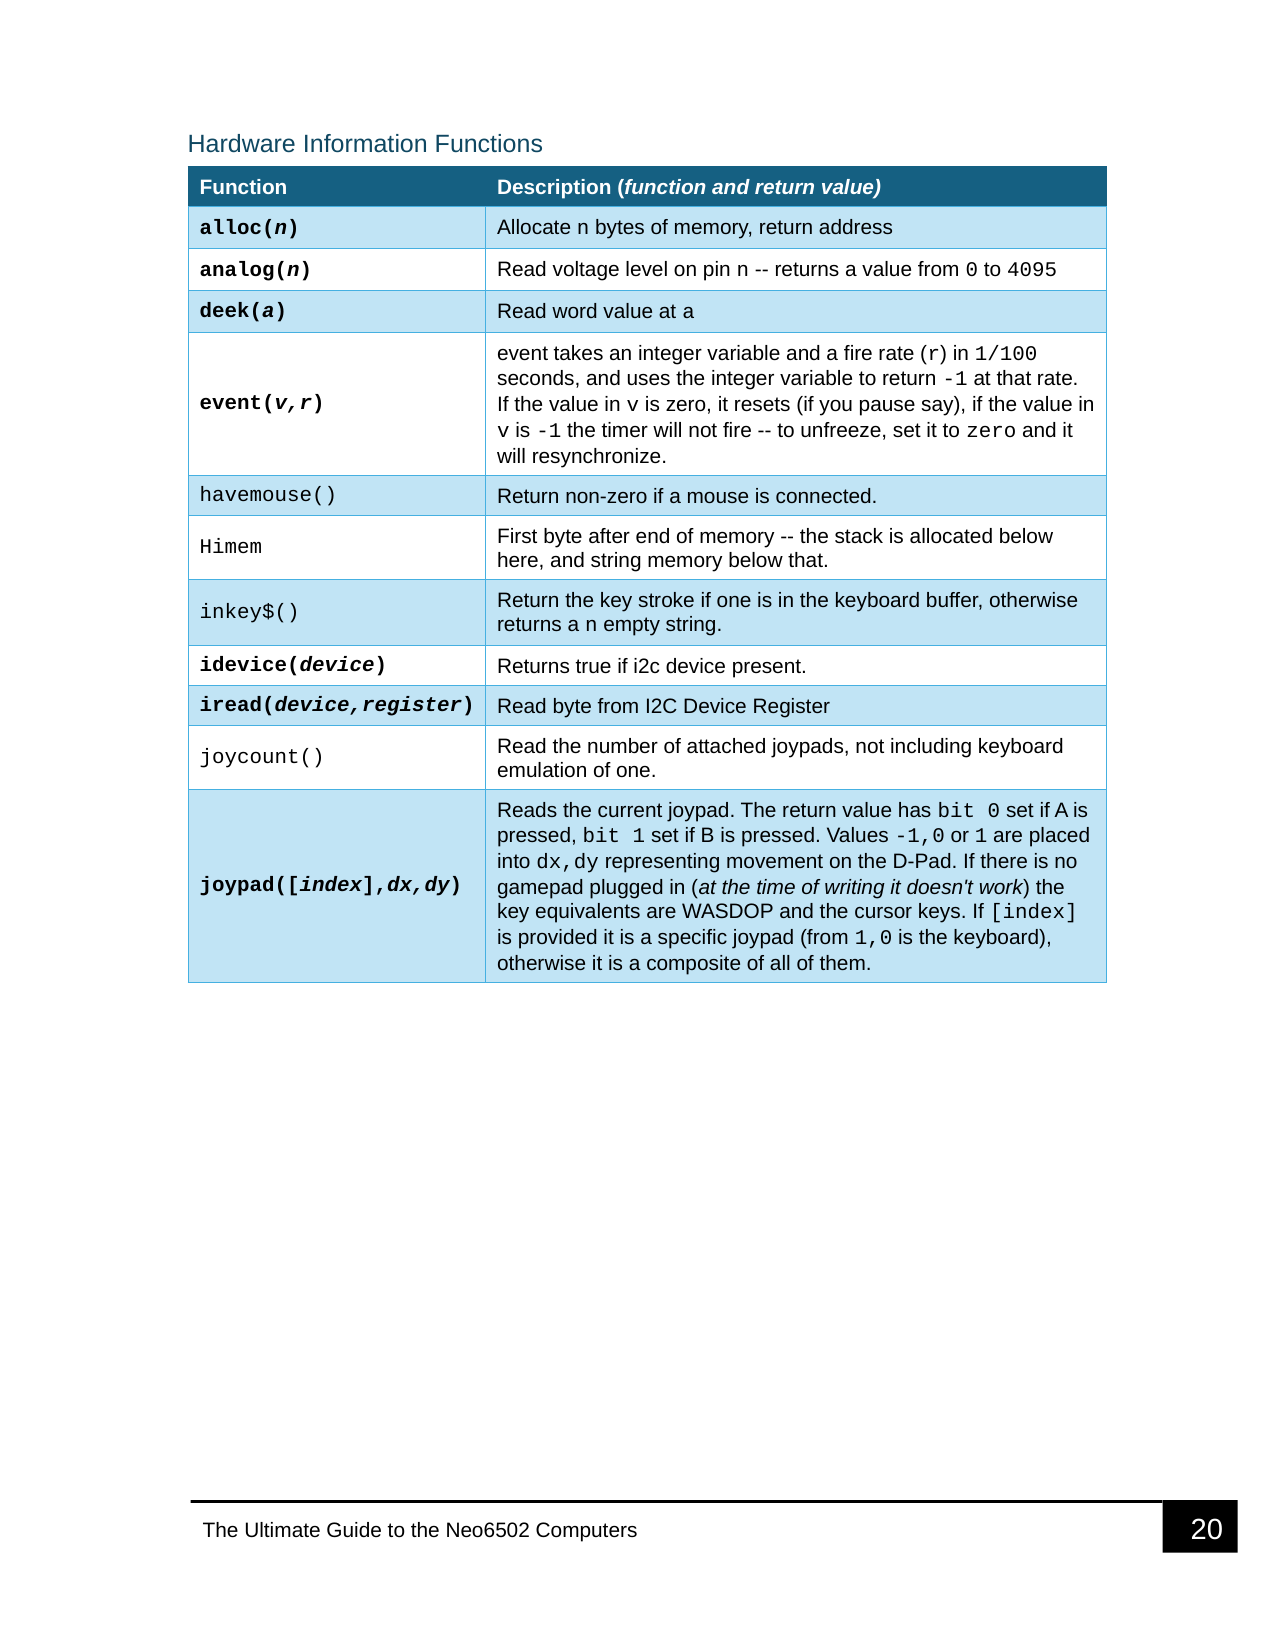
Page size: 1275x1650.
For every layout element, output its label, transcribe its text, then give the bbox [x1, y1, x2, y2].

table_cell iread(device,register) [189, 686, 485, 725]
table_cell Read byte from I2C Device Register [486, 686, 1106, 725]
table_cell Read the number of attached joypads, not including keyboard emulation of one. [486, 726, 1106, 789]
table_cell First byte after end of memory -- the stack is allocated below here, and string memory below that. [486, 516, 1106, 579]
table_cell Returns true if i2c device present. [486, 646, 1106, 685]
table_cell deek(a) [189, 291, 485, 332]
table_cell event takes an integer variable and a fire rate (r) in 1/100 seconds, and uses the integer variable to return -1 at that rate. If the value in v is zero, it resets (if you pause say), if the value in v is -1 the timer will not fire -- to unfreeze, set it to zero and it will resynchronize. [486, 333, 1106, 475]
table_cell inkey$() [189, 580, 485, 645]
subtitle Hardware Information Functions [187, 129, 1162, 158]
table_cell joycount() [189, 726, 485, 789]
table_cell alloc(n) [189, 207, 485, 248]
table_cell havemouse() [189, 476, 485, 515]
table_cell idevice(device) [189, 646, 485, 685]
table_cell Allocate n bytes of memory, return address [486, 207, 1106, 248]
table_cell event(v,r) [189, 333, 485, 475]
table_header Description (function and return value) [486, 167, 1106, 206]
table_cell analog(n) [189, 249, 485, 290]
table_cell Return the key stroke if one is in the keyboard buffer, otherwise returns a n empty string. [486, 580, 1106, 645]
table_header Function [189, 167, 485, 206]
table_cell Read word value at a [486, 291, 1106, 332]
table_cell Read voltage level on pin n -- returns a value from 0 to 4095 [486, 249, 1106, 290]
table_cell Reads the current joypad. The return value has bit 0 set if A is pressed, bit 1 set if B is pressed. Values -1,0 or 1 are placed into dx,dy representing movement on the D-Pad. If there is no gamepad plugged in (at the time of writing it doesn't work) the key equivalents are WASDOP and the cursor keys. If [index] is provided it is a specific joypad (from 1,0 is the keyboard), otherwise it is a composite of all of them. [486, 790, 1106, 982]
table_cell joypad([index],dx,dy) [189, 790, 485, 982]
table_cell Himem [189, 516, 485, 579]
table_cell Return non-zero if a mouse is connected. [486, 476, 1106, 515]
